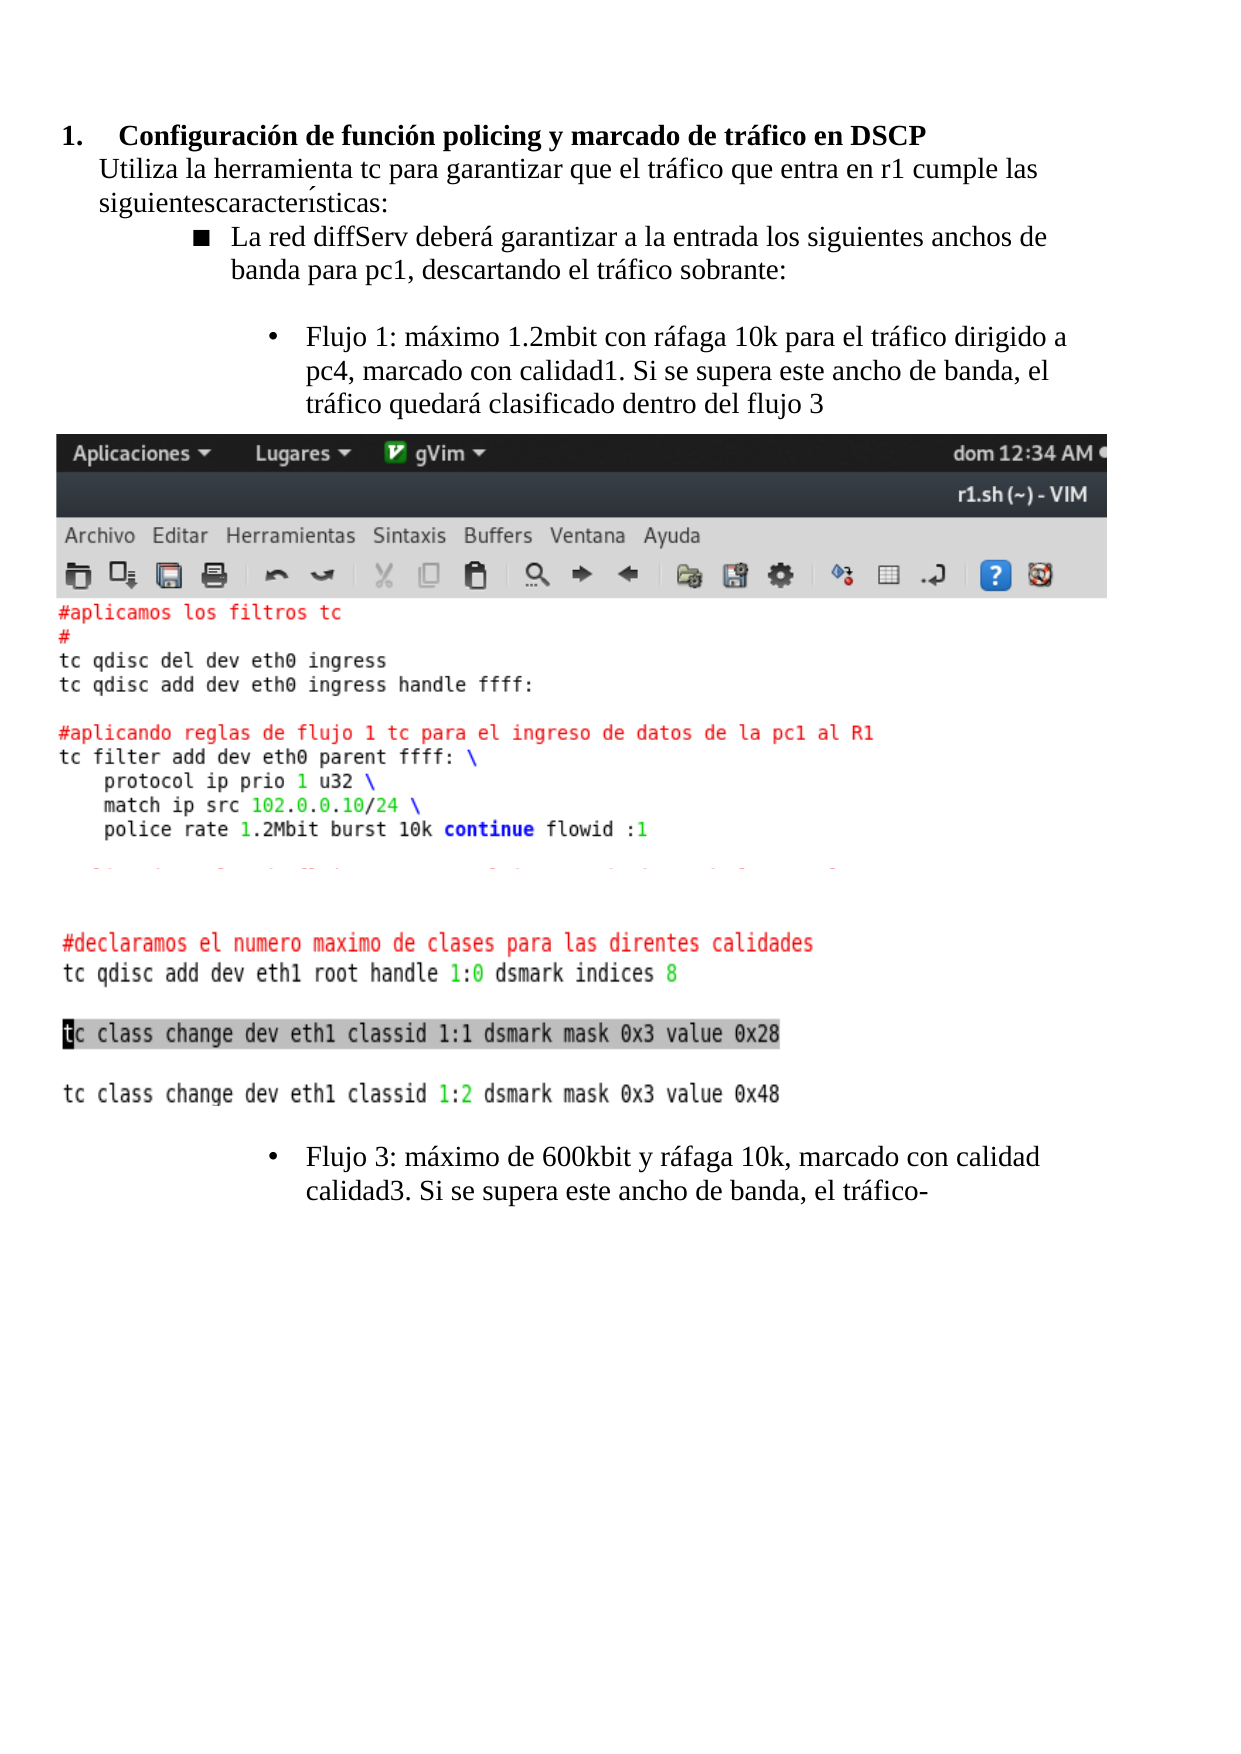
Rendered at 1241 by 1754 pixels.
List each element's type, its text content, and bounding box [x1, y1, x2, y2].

list Utiliza la herramienta tc para garantizar que el tráfico que entra en r1 cumple las siguientescaracterı́sticas: [61, 152, 1122, 219]
list Flujo 3: máximo de 600kbit y ráfaga 10k, marcado con calidad calidad3. Si se supera este ancho de banda, el tráfico- [268, 1139, 1122, 1207]
list La red diffServ deberá garantizar a la entrada los siguientes anchos de banda para pc1, descartando el tráfico sobrante: [193, 219, 1122, 286]
list Configuración de función policing y marcado de tráfico en DSCP [61, 118, 1122, 152]
list Flujo 1: máximo 1.2mbit con ráfaga 10k para el tráfico dirigido a pc4, marcado con calidad1. Si se supera este ancho de banda, el tráfico quedará clasificado dentro del flujo 3 [268, 319, 1122, 420]
